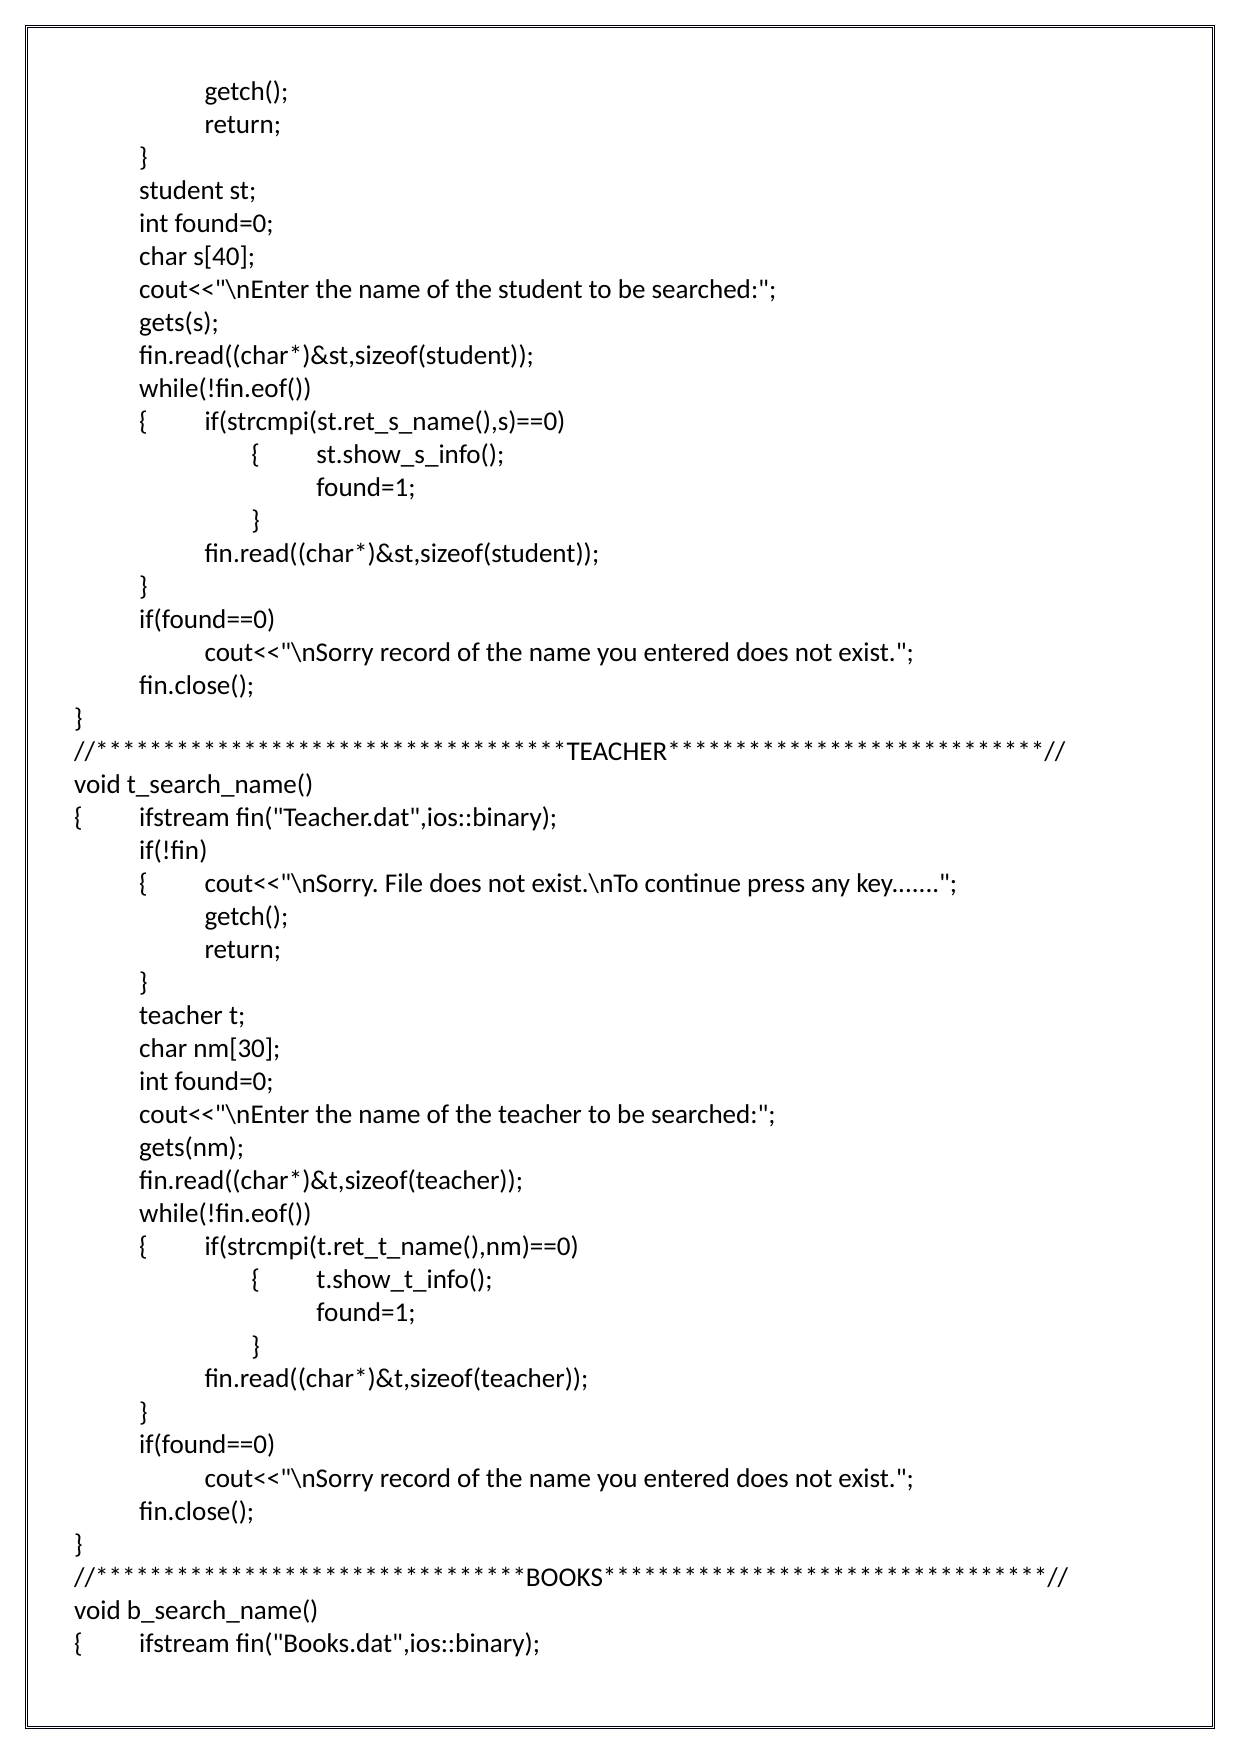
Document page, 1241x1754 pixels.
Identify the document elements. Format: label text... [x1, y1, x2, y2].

text return; [74, 107, 1181, 140]
text } [74, 503, 1181, 536]
text char nm[30]; [74, 1031, 1181, 1064]
text } [74, 1329, 1181, 1362]
text cout<<"\nSorry record of the name you entered does not exist."; [74, 635, 1181, 668]
text student st; [74, 173, 1181, 206]
text return; [74, 932, 1181, 965]
text char s[40]; [74, 239, 1181, 272]
text if(!fin) [74, 833, 1181, 866]
text //********************************BOOKS*********************************// [74, 1560, 1181, 1593]
text //***********************************TEACHER****************************// [74, 734, 1181, 767]
text cout<<"\nEnter the name of the teacher to be searched:"; [74, 1097, 1181, 1131]
text getch(); [74, 899, 1181, 932]
text } [74, 140, 1181, 173]
text gets(s); [74, 305, 1181, 338]
text if(found==0) [74, 602, 1181, 635]
text fin.close(); [74, 668, 1181, 701]
text gets(nm); [74, 1131, 1181, 1163]
text } [74, 965, 1181, 998]
text } [74, 569, 1181, 602]
text found=1; [74, 1296, 1181, 1329]
text void b_search_name() [74, 1593, 1181, 1626]
text { cout<<"\nSorry. File does not exist.\nTo continue press any key......."; [74, 866, 1181, 899]
text while(!fin.eof()) [74, 1197, 1181, 1229]
text int found=0; [74, 1064, 1181, 1097]
text int found=0; [74, 206, 1181, 239]
text teacher t; [74, 998, 1181, 1031]
text cout<<"\nEnter the name of the student to be searched:"; [74, 272, 1181, 305]
text fin.close(); [74, 1494, 1181, 1527]
text { ifstream fin("Teacher.dat",ios::binary); [74, 800, 1181, 833]
text { t.show_t_info(); [74, 1263, 1181, 1296]
text void t_search_name() [74, 767, 1181, 800]
text { if(strcmpi(t.ret_t_name(),nm)==0) [74, 1229, 1181, 1263]
text fin.read((char*)&t,sizeof(teacher)); [74, 1362, 1181, 1395]
text fin.read((char*)&st,sizeof(student)); [74, 338, 1181, 371]
text { st.show_s_info(); [74, 437, 1181, 470]
text { if(strcmpi(st.ret_s_name(),s)==0) [74, 404, 1181, 437]
text cout<<"\nSorry record of the name you entered does not exist."; [74, 1461, 1181, 1494]
text while(!fin.eof()) [74, 371, 1181, 404]
text fin.read((char*)&st,sizeof(student)); [74, 536, 1181, 569]
text if(found==0) [74, 1428, 1181, 1461]
text } [74, 1395, 1181, 1428]
text } [74, 1527, 1181, 1560]
text found=1; [74, 470, 1181, 503]
text getch(); [74, 74, 1181, 107]
text { ifstream fin("Books.dat",ios::binary); [74, 1626, 1181, 1659]
text } [74, 701, 1181, 734]
text fin.read((char*)&t,sizeof(teacher)); [74, 1163, 1181, 1197]
